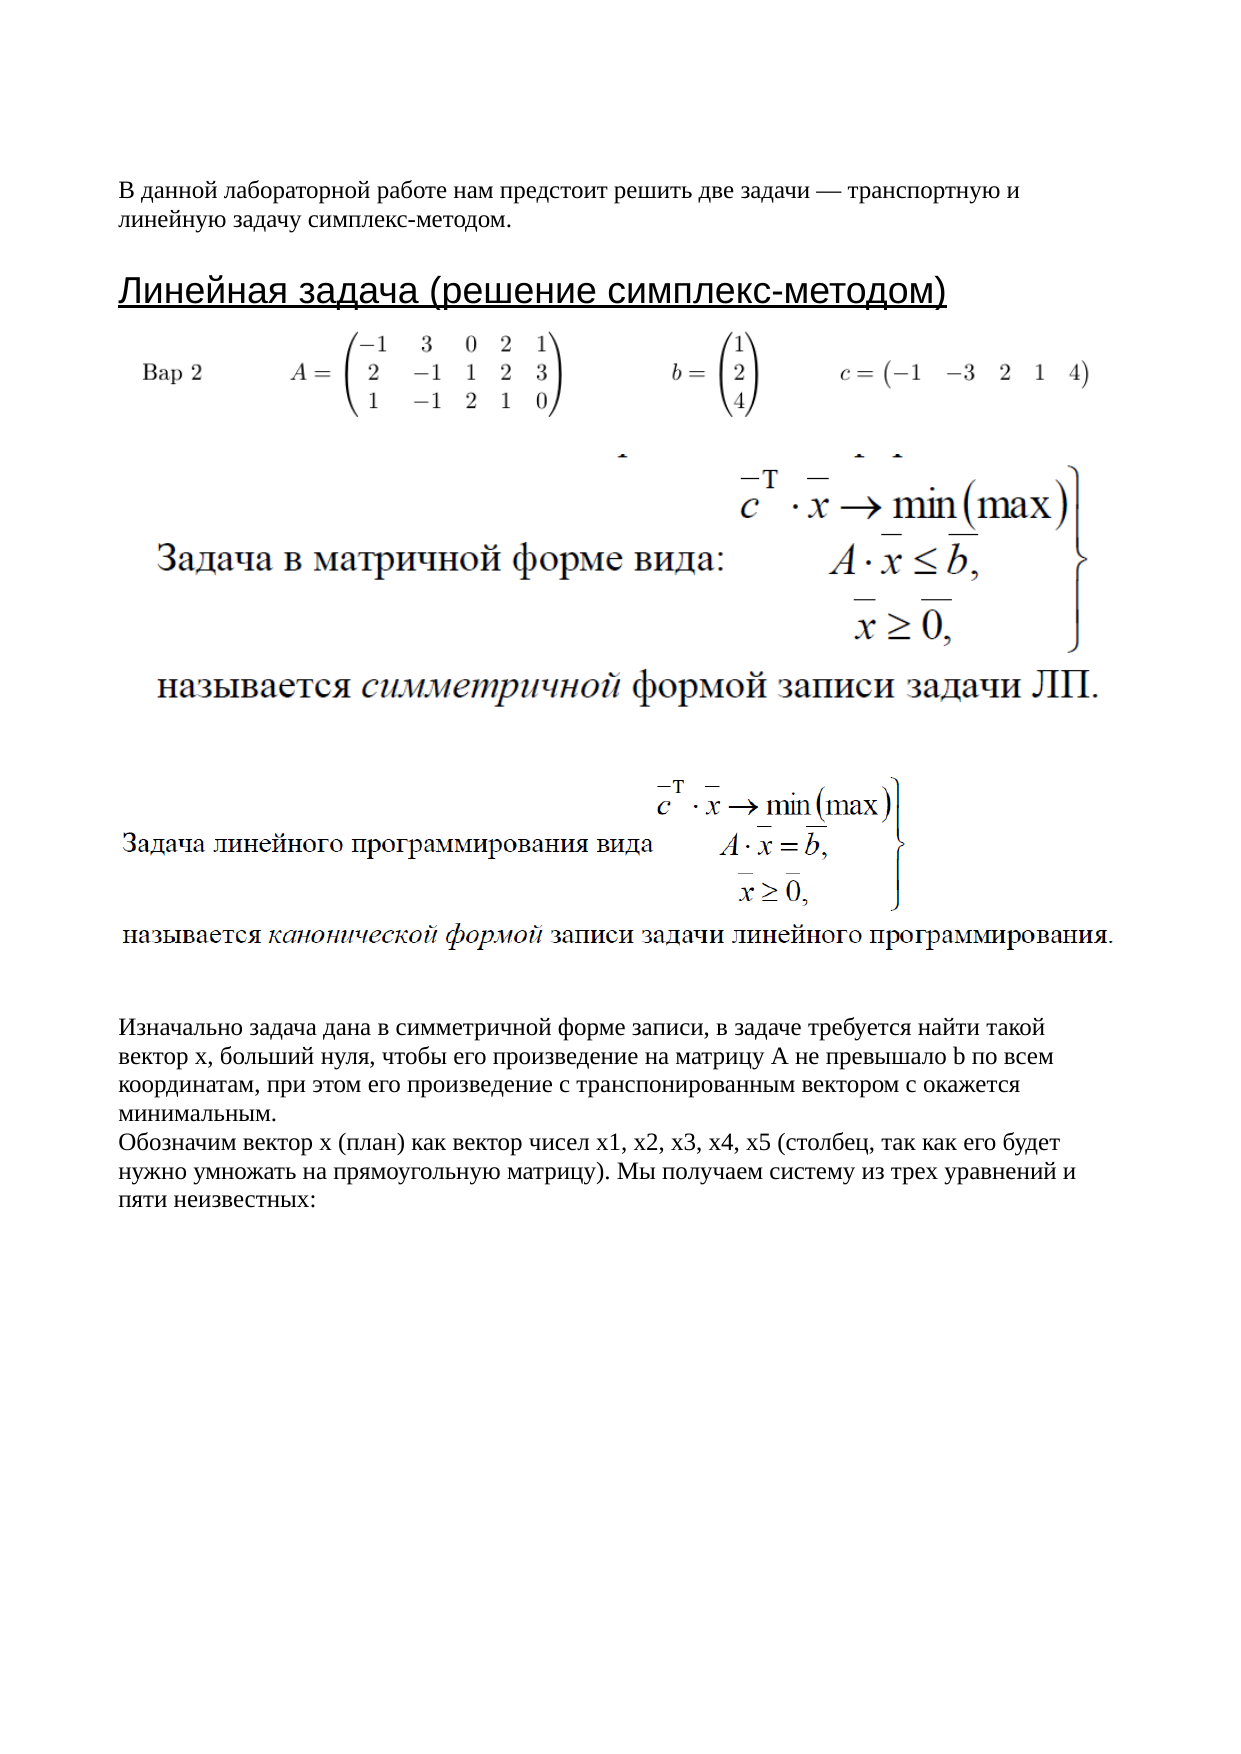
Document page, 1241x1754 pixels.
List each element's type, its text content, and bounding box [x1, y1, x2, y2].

text В данной лабораторной работе нам предстоит решить две задачи — транспортную и линейную задачу симплекс-методом. [118, 176, 1122, 233]
picture [118, 774, 1123, 955]
picture [104, 310, 1122, 717]
text Изначально задача дана в симметричной форме записи, в задаче требуется найти такой вектор х, больший нуля, чтобы его произведение на матрицу А не превышало b по всем координатам, при этом его произведение с транспонированным вектором с окажется минимальным. [118, 1012, 1122, 1127]
text Обозначим вектор х (план) как вектор чисел х1, х2, х3, х4, х5 (столбец, так как его будет нужно умножать на прямоугольную матрицу). Мы получаем систему из трех уравнений и пяти неизвестных: [118, 1127, 1122, 1213]
text Линейная задача (решение симплекс-методом) [118, 268, 1122, 311]
